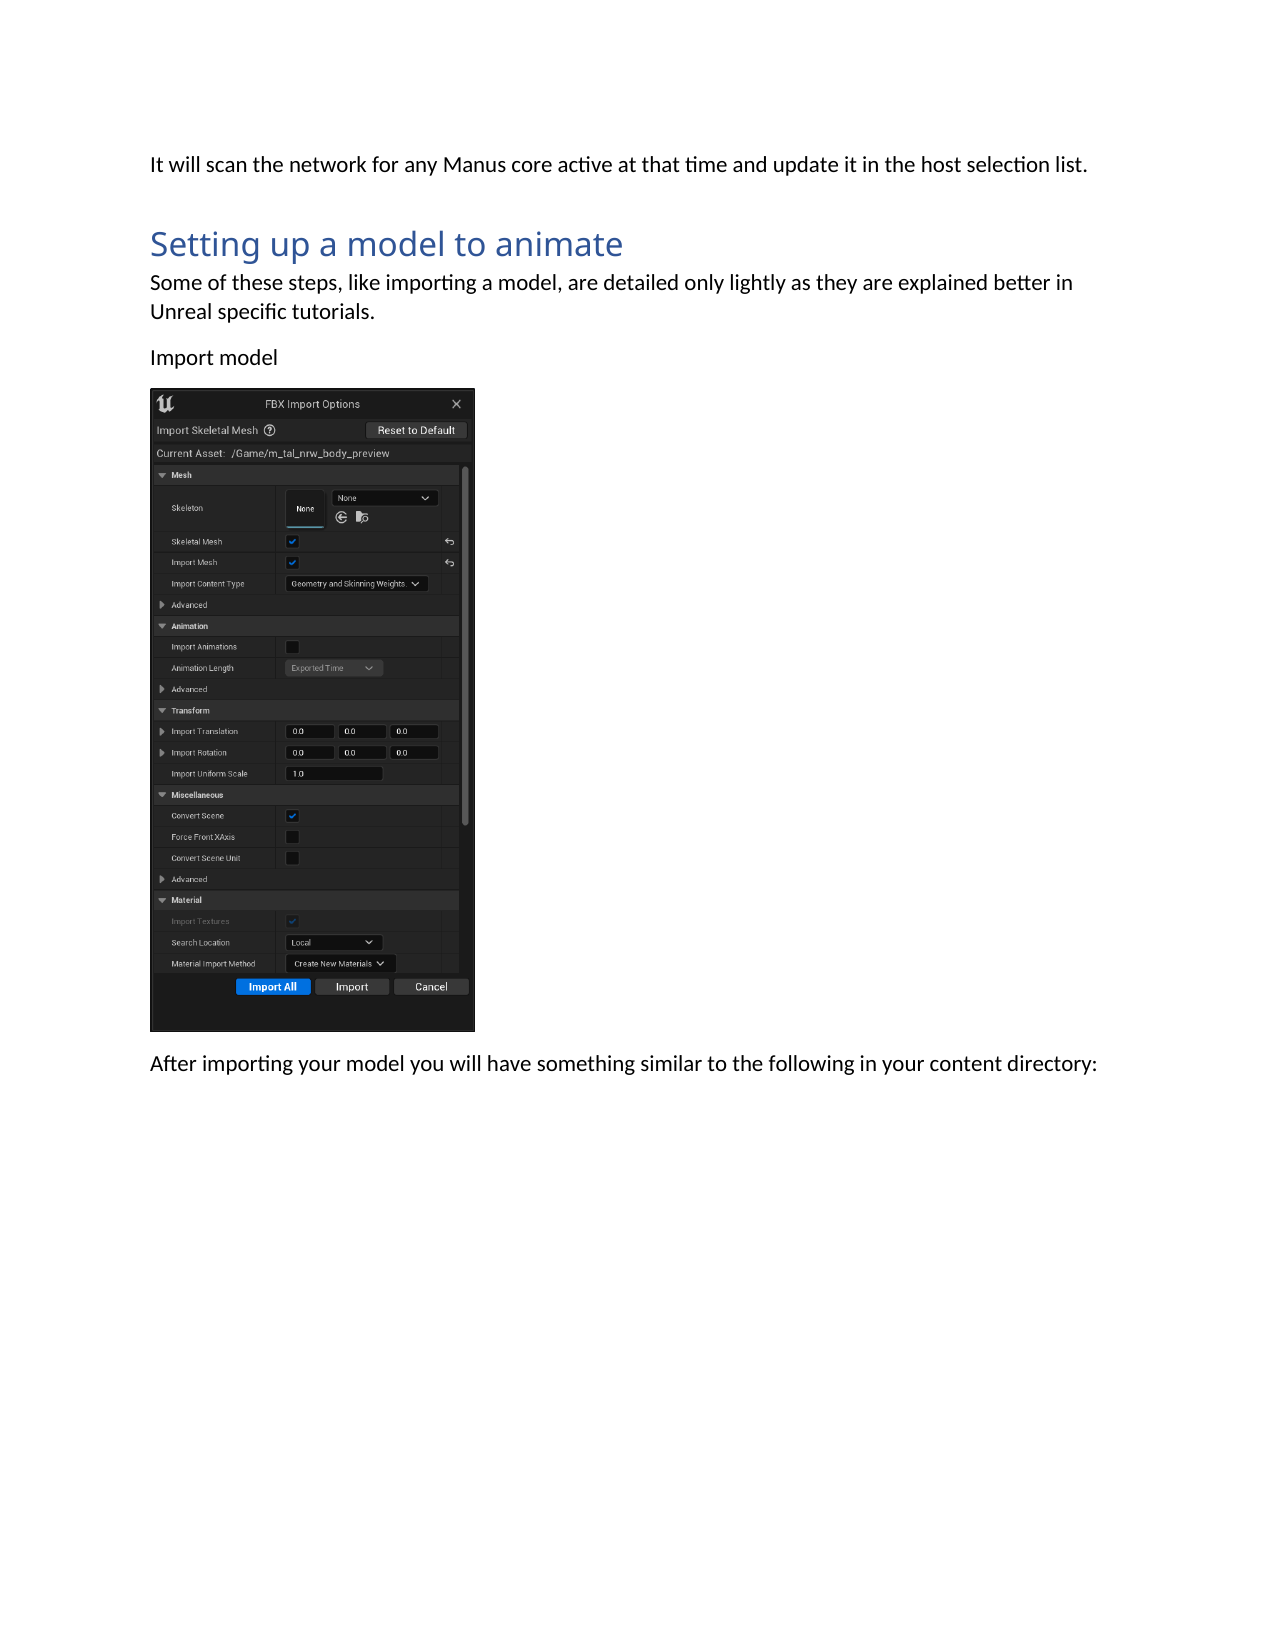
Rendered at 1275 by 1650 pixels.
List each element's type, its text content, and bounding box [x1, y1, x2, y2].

text Some of these steps, like importing a model, are detailed only lightly as they are explained better in Unreal specific tutorials. [150, 268, 1125, 325]
text Import model [150, 343, 1125, 371]
subtitle Setting up a model to animate [150, 221, 1125, 266]
text It will scan the network for any Manus core active at that time and update it in the host selection list. [150, 150, 1125, 178]
text After importing your model you will have something similar to the following in your content directory: [150, 1049, 1125, 1077]
